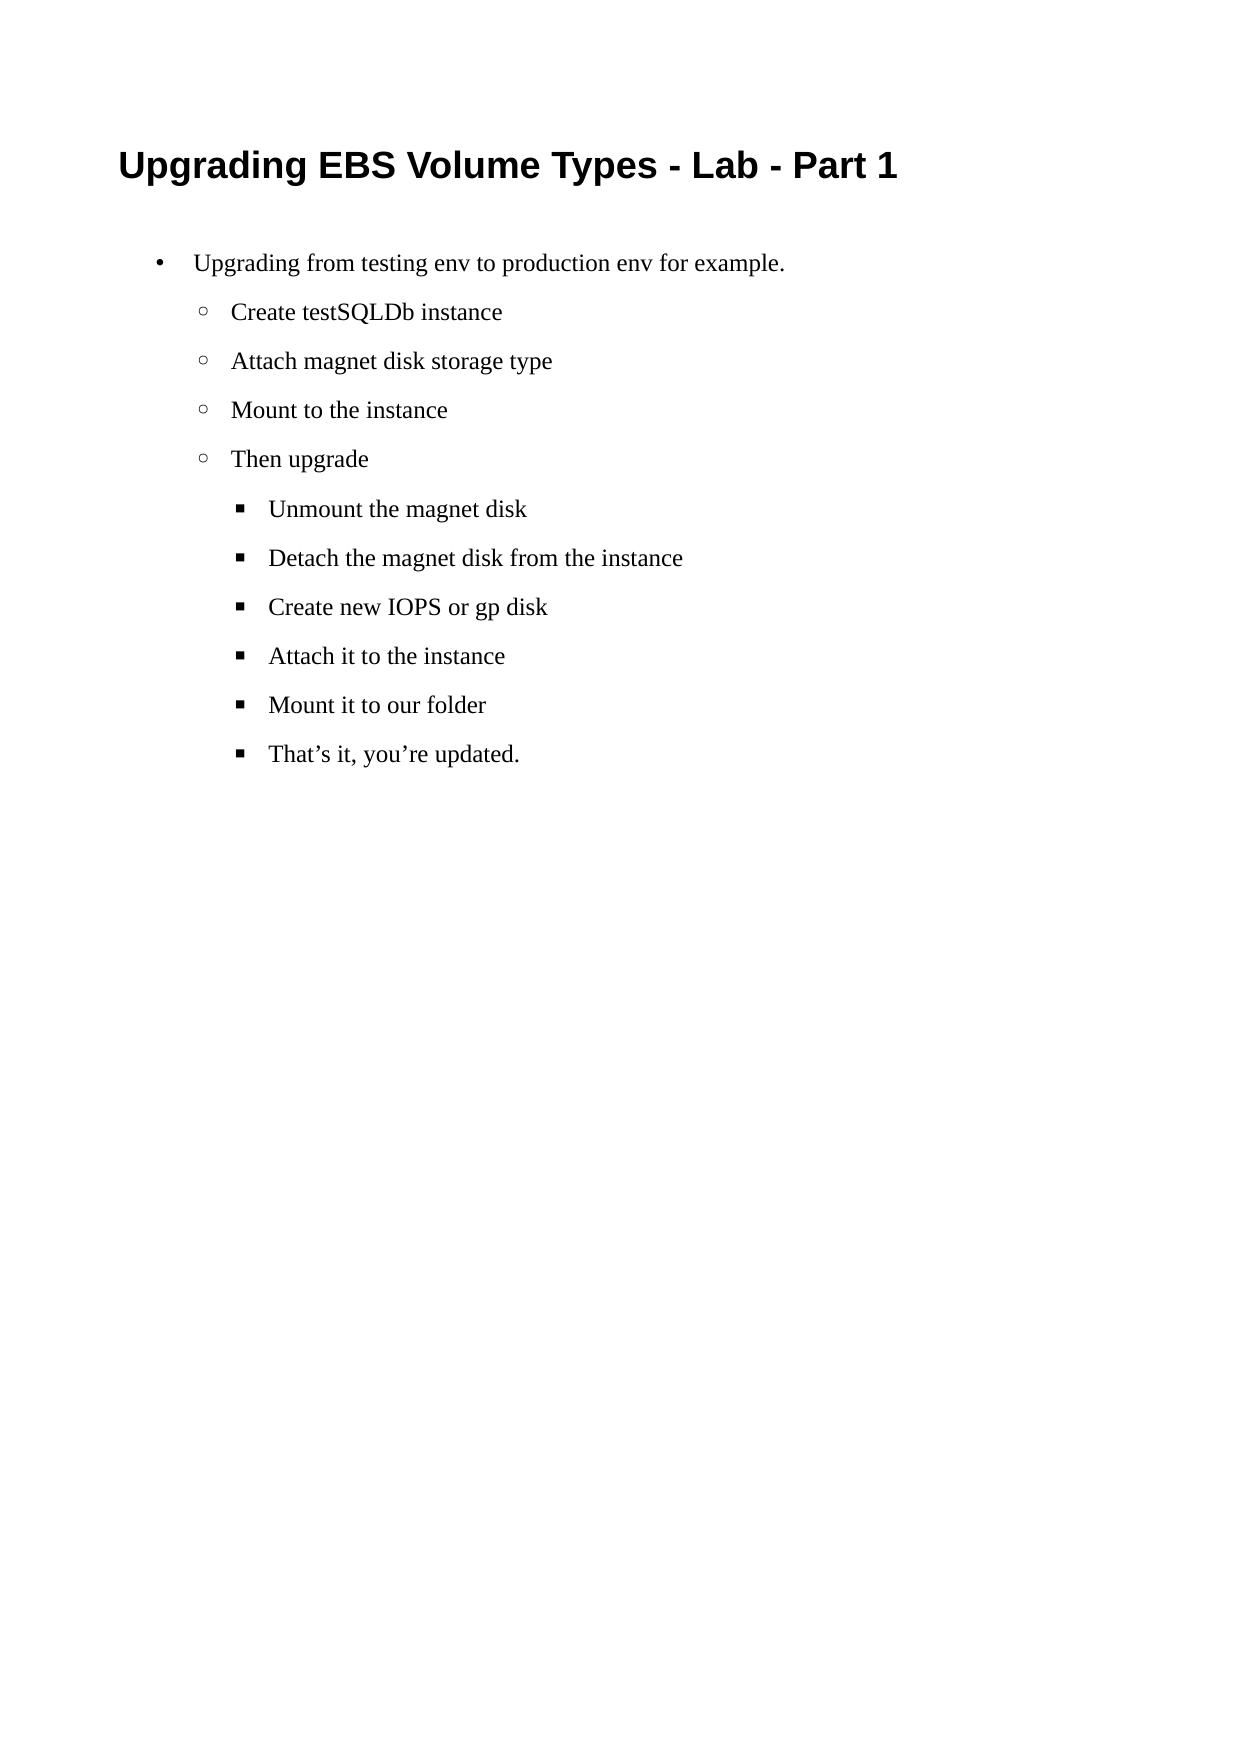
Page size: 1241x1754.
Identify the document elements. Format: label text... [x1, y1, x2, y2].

subtitle Create testSQLDb instance [193, 297, 1122, 326]
subtitle Mount it to our folder [231, 690, 1122, 719]
subtitle That’s it, you’re updated. [231, 739, 1122, 768]
subtitle Create new IOPS or gp disk [231, 592, 1122, 621]
subtitle Unmount the magnet disk [231, 494, 1122, 522]
subtitle Mount to the instance [193, 396, 1122, 424]
subtitle Attach it to the instance [231, 641, 1122, 669]
subtitle Attach magnet disk storage type [193, 346, 1122, 375]
subtitle Upgrading from testing env to production env for example. [156, 248, 1122, 277]
subtitle Upgrading EBS Volume Types - Lab - Part 1 [118, 143, 1122, 187]
subtitle Detach the magnet disk from the instance [231, 543, 1122, 571]
subtitle Then upgrade [193, 444, 1122, 473]
